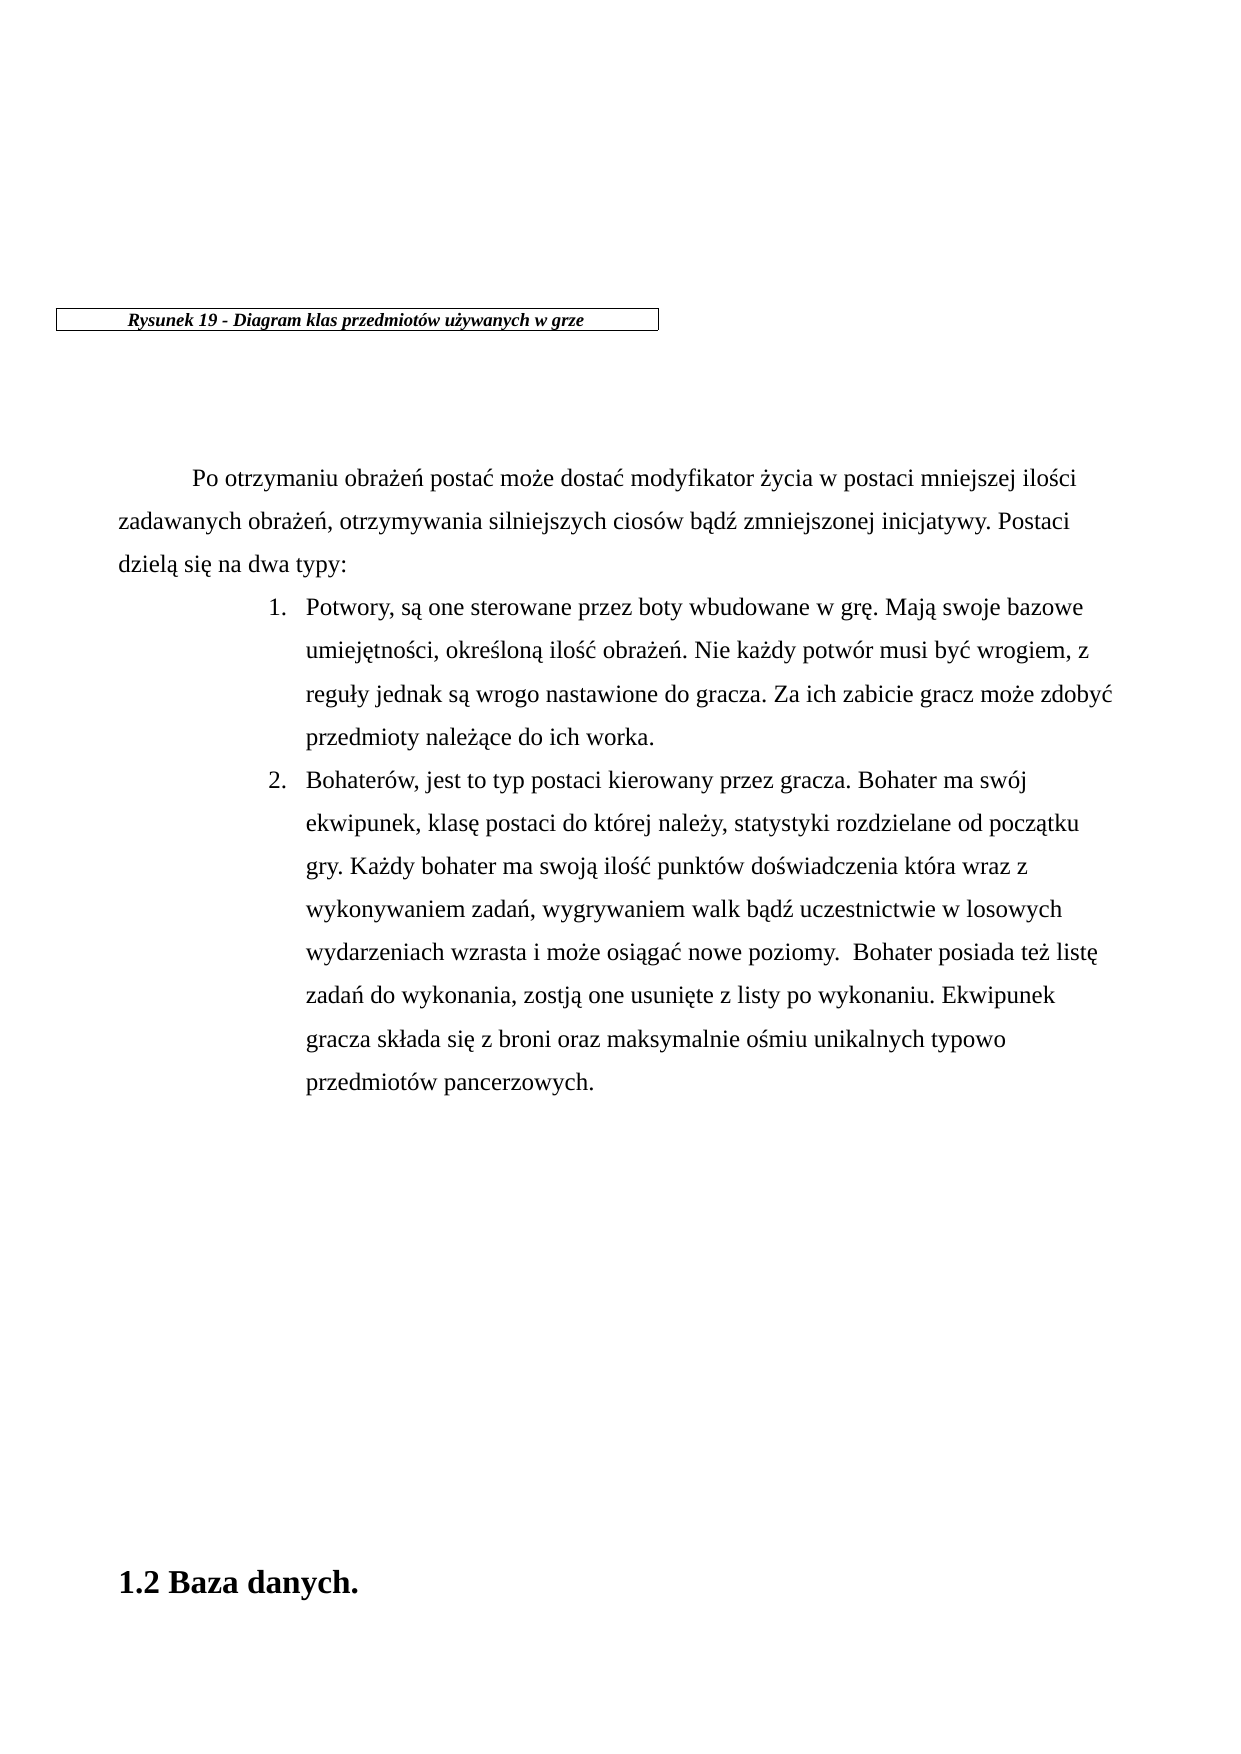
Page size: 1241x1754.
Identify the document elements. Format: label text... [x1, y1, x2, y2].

text Rysunek 19 - Diagram klas przedmiotów używanych w grze [57, 309, 658, 330]
text Po otrzymaniu obrażeń postać może dostać modyfikator życia w postaci mniejszej ilości zadawanych obrażeń, otrzymywania silniejszych ciosów bądź zmniejszonej inicjatywy. Postaci dzielą się na dwa typy: [118, 463, 1122, 578]
list Bohaterów, jest to typ postaci kierowany przez gracza. Bohater ma swój ekwipunek, klasę postaci do której należy, statystyki rozdzielane od początku gry. Każdy bohater ma swoją ilość punktów doświadczenia która wraz z wykonywaniem zadań, wygrywaniem walk bądź uczestnictwie w losowych wydarzeniach wzrasta i może osiągać nowe poziomy. Bohater posiada też listę zadań do wykonania, zostją one usunięte z listy po wykonaniu. Ekwipunek gracza składa się z broni oraz maksymalnie ośmiu unikalnych typowo przedmiotów pancerzowych. [268, 765, 1122, 1096]
list Potwory, są one sterowane przez boty wbudowane w grę. Mają swoje bazowe umiejętności, określoną ilość obrażeń. Nie każdy potwór musi być wrogiem, z reguły jednak są wrogo nastawione do gracza. Za ich zabicie gracz może zdobyć przedmioty należące do ich worka. [268, 592, 1122, 751]
text 1.2 Baza danych. [118, 1562, 1122, 1600]
